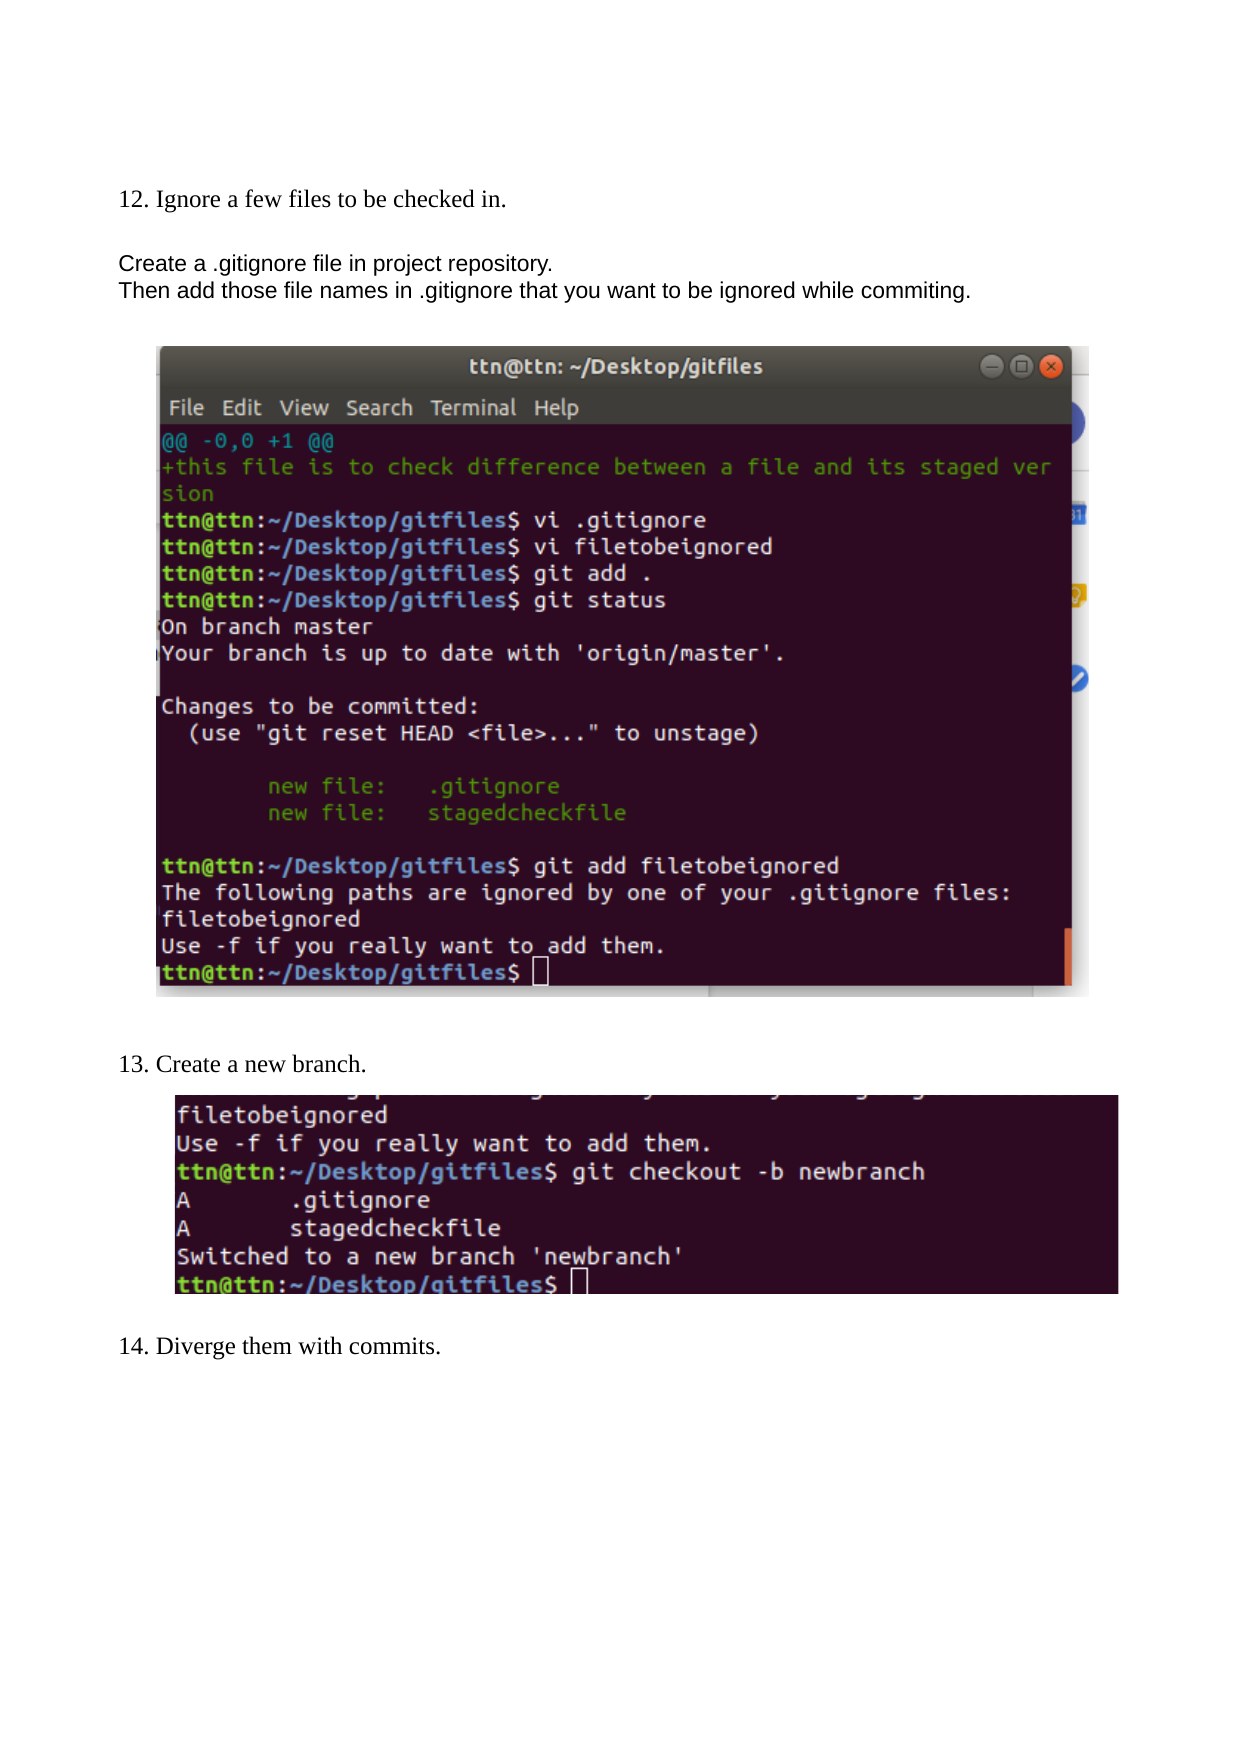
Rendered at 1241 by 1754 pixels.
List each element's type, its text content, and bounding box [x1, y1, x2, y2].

picture [950, 1095, 1119, 1294]
text 12. Ignore a few files to be checked in. [118, 184, 1122, 213]
picture [1016, 346, 1089, 997]
text 13. Create a new branch. [118, 1049, 1122, 1078]
text Then add those file names in .gitignore that you want to be ignored while commiting. [118, 277, 1122, 303]
text Create a .gitignore file in project repository. [118, 250, 1122, 277]
text 14. Diverge them with commits. [118, 1331, 1122, 1359]
